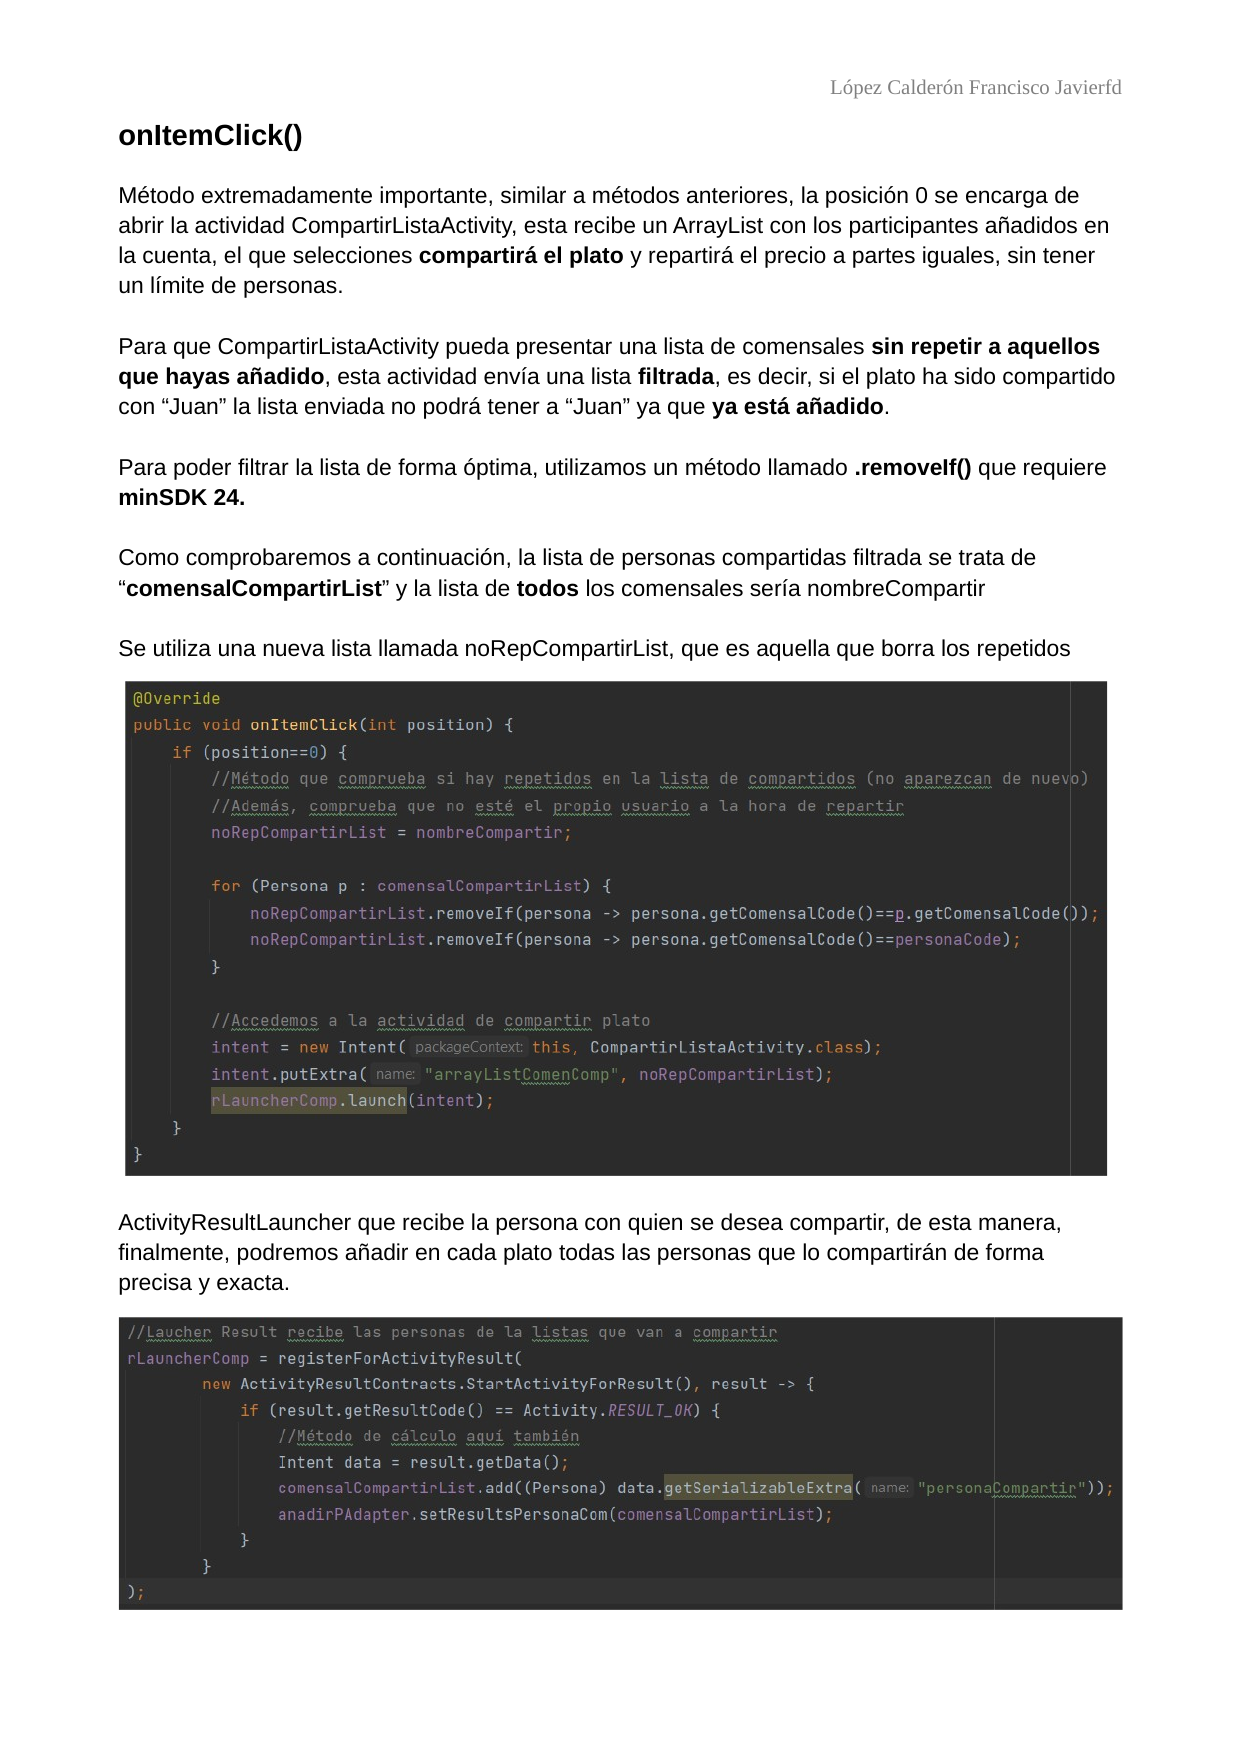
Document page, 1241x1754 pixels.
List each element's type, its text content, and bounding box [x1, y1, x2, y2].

text Como comprobaremos a continuación, la lista de personas compartidas filtrada se trata de “comensalCompartirList” y la lista de todos los comensales sería nombreCompartir [118, 544, 1122, 601]
text Para que CompartirListaActivity pueda presentar una lista de comensales sin repetir a aquellos que hayas añadido, esta actividad envía una lista filtrada, es decir, si el plato ha sido compartido con “Juan” la lista enviada no podrá tener a “Juan” ya que ya está añadido. [118, 333, 1122, 420]
subtitle onItemClick() [118, 118, 1122, 152]
text Método extremadamente importante, similar a métodos anteriores, la posición 0 se encarga de abrir la actividad CompartirListaActivity, esta recibe un ArrayList con los participantes añadidos en la cuenta, el que selecciones compartirá el plato y repartirá el precio a partes iguales, sin tener un límite de personas. [118, 182, 1122, 299]
picture [118, 1317, 1123, 1610]
text ActivityResultLauncher que recibe la persona con quien se desea compartir, de esta manera, finalmente, podremos añadir en cada plato todas las personas que lo compartirán de forma precisa y exacta. [118, 1209, 1122, 1296]
text Se utiliza una nueva lista llamada noRepCompartirList, que es aquella que borra los repetidos [118, 635, 1122, 661]
text Para poder filtrar la lista de forma óptima, utilizamos un método llamado .removeIf() que requiere minSDK 24. [118, 454, 1122, 510]
picture [125, 681, 1108, 1176]
